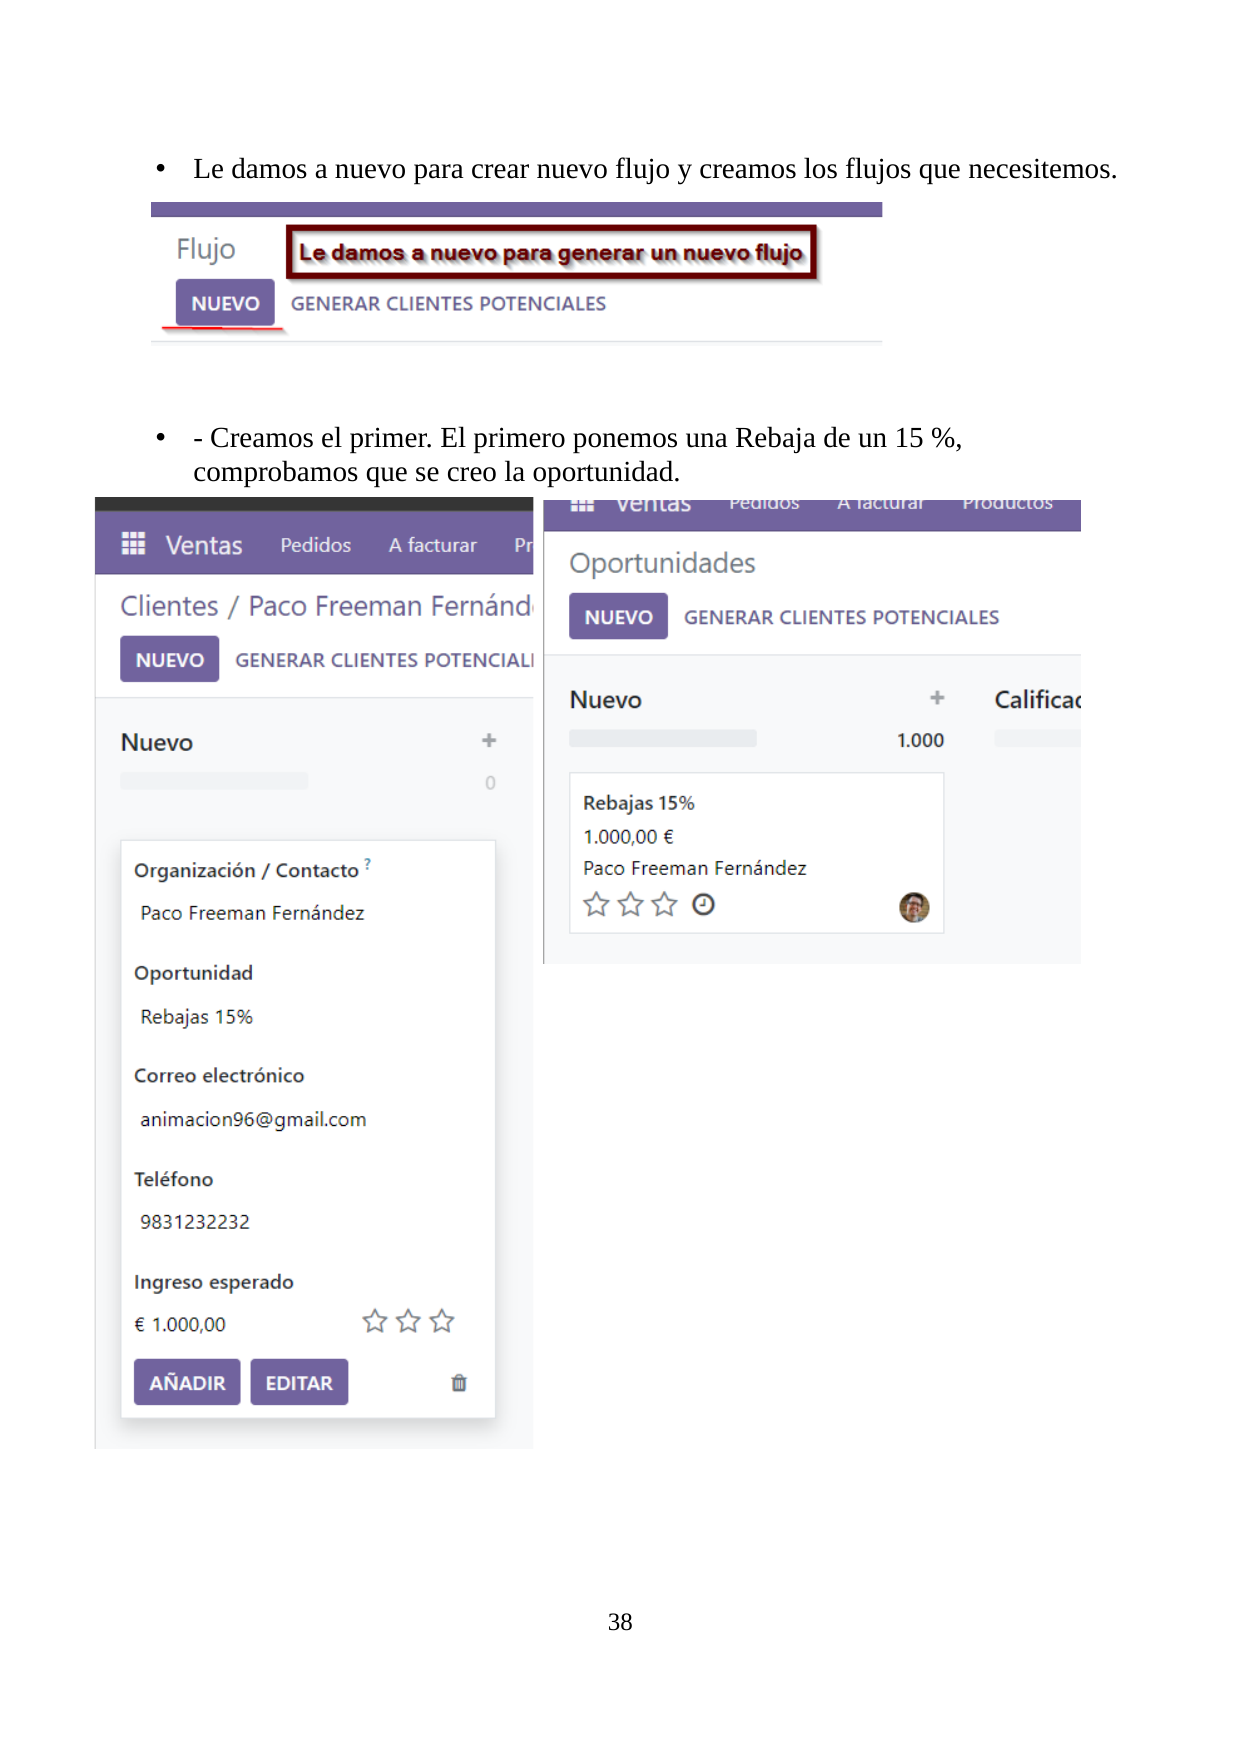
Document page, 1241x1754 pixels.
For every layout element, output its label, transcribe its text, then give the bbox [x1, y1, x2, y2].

picture [543, 500, 1081, 964]
picture [151, 202, 883, 346]
list Le damos a nuevo para crear nuevo flujo y creamos los flujos que necesitemos. [156, 152, 1122, 185]
picture [94, 497, 534, 1449]
list - Creamos el primer. El primero ponemos una Rebaja de un 15 %, comprobamos que se creo la oportunidad. [156, 420, 1122, 487]
